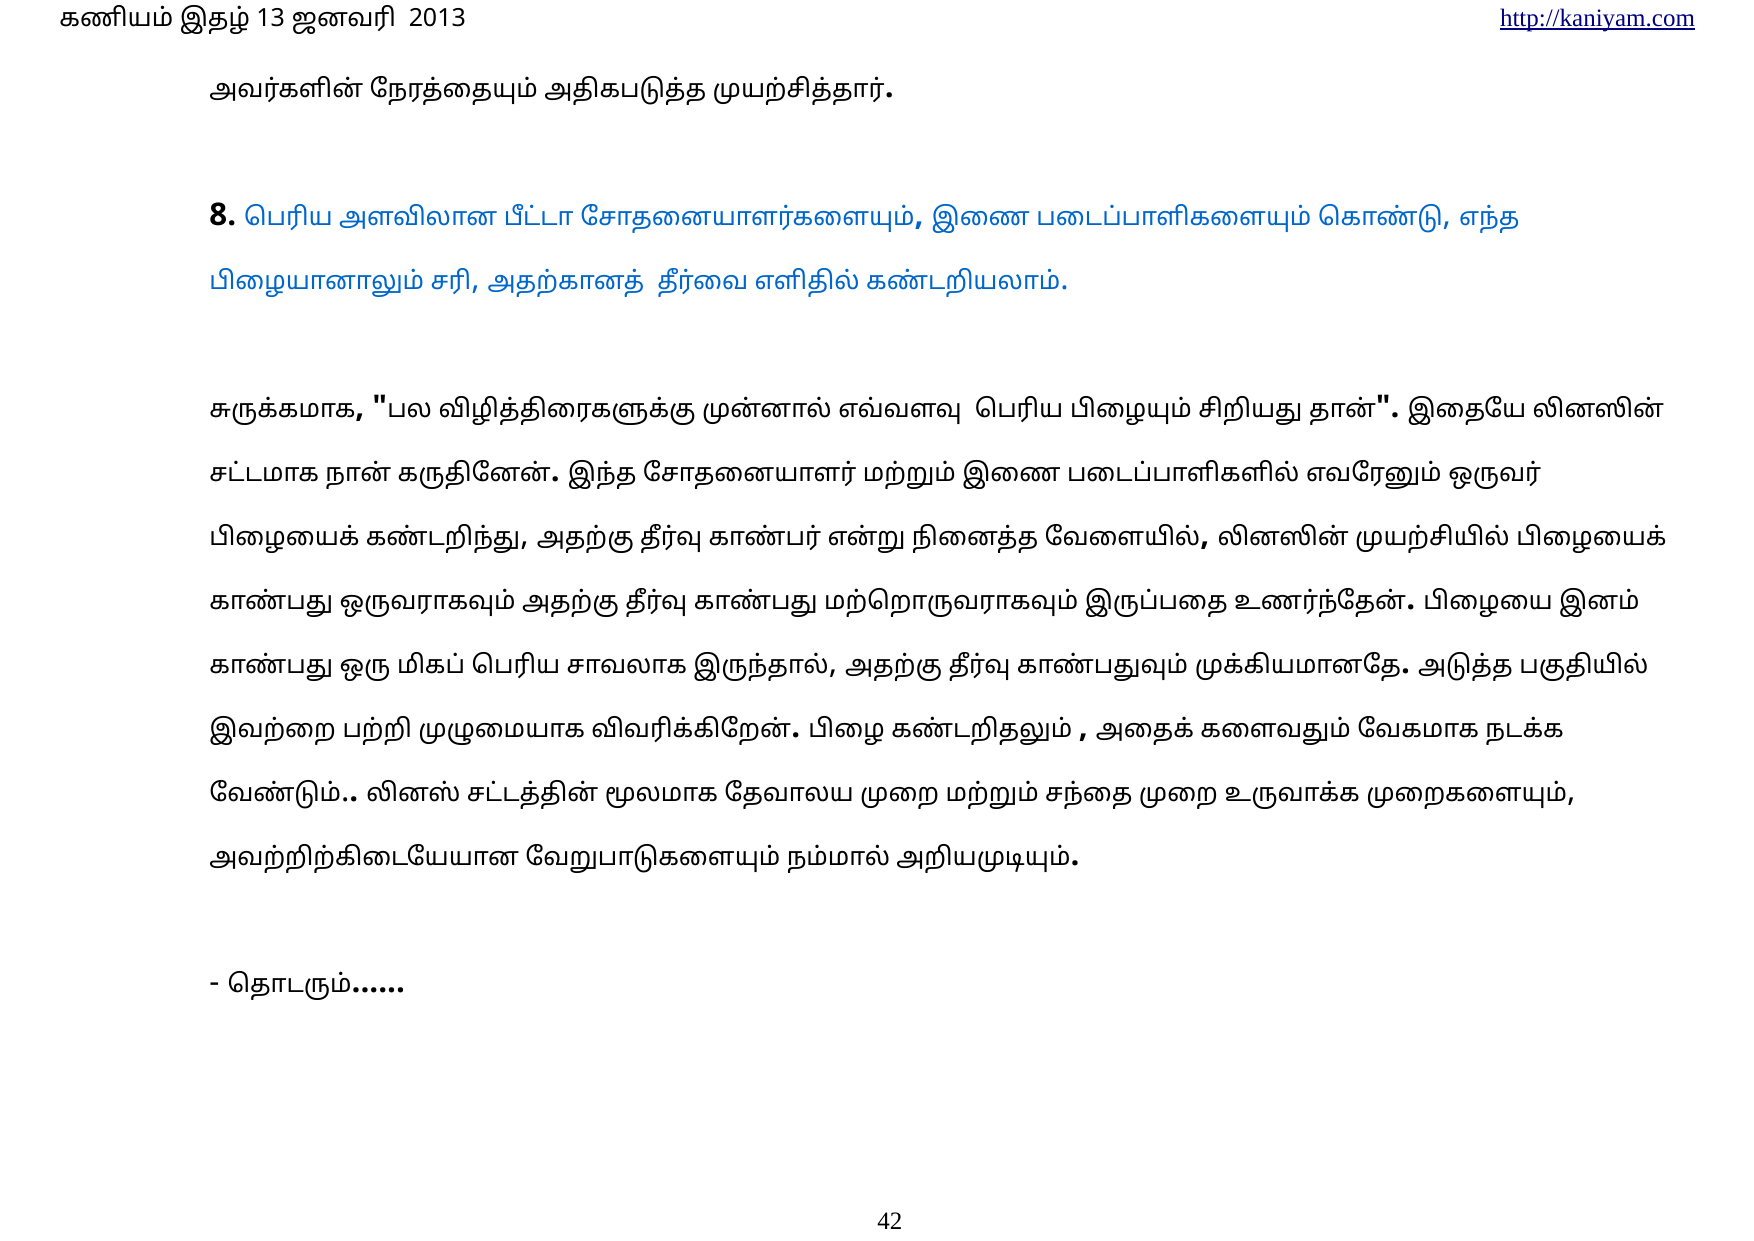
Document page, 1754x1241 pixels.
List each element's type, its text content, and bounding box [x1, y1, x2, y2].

text அவர்களின் நேரத்தையும் அதிகபடுத்த முயற்சித்தார். 8. பெரிய அளவிலான பீட்டா சோதனையாளர்களையும், இணை படைப்பாளிகளையும் கொண்டு, எந்த பிழையானாலும் சரி, அதற்கானத் தீர்வை எளிதில் கண்டறியலாம். சுருக்கமாக, "பல விழித்திரைகளுக்கு முன்னால் எவ்வளவு பெரிய பிழையும் சிறியது தான்". இதையே லினஸின் சட்டமாக நான் கருதினேன். இந்த சோதனையாளர் மற்றும் இணை படைப்பாளிகளில் எவரேனும் ஒருவர் பிழையைக் கண்டறிந்து, அதற்கு தீர்வு காண்பர் என்று நினைத்த வேளையில், லினஸின் முயற்சியில் பிழையைக் காண்பது ஒருவராகவும் அதற்கு தீர்வு காண்பது மற்றொருவராகவும் இருப்பதை உணர்ந்தேன். பிழையை இனம் காண்பது ஒரு மிகப் பெரிய சாவலாக இருந்தால், அதற்கு தீர்வு காண்பதுவும் முக்கியமானதே. அடுத்த பகுதியில் இவற்றை பற்றி முழுமையாக விவரிக்கிறேன். பிழை கண்டறிதலும் , அதைக் களைவதும் வேகமாக நடக்க வேண்டும்.. லினஸ் சட்டத்தின் மூலமாக தேவாலய முறை மற்றும் சந்தை முறை உருவாக்க முறைகளையும், அவற்றிற்கிடையேயான வேறுபாடுகளையும் நம்மால் அறியமுடியும். - தொடரும்...... [209, 64, 1695, 1002]
